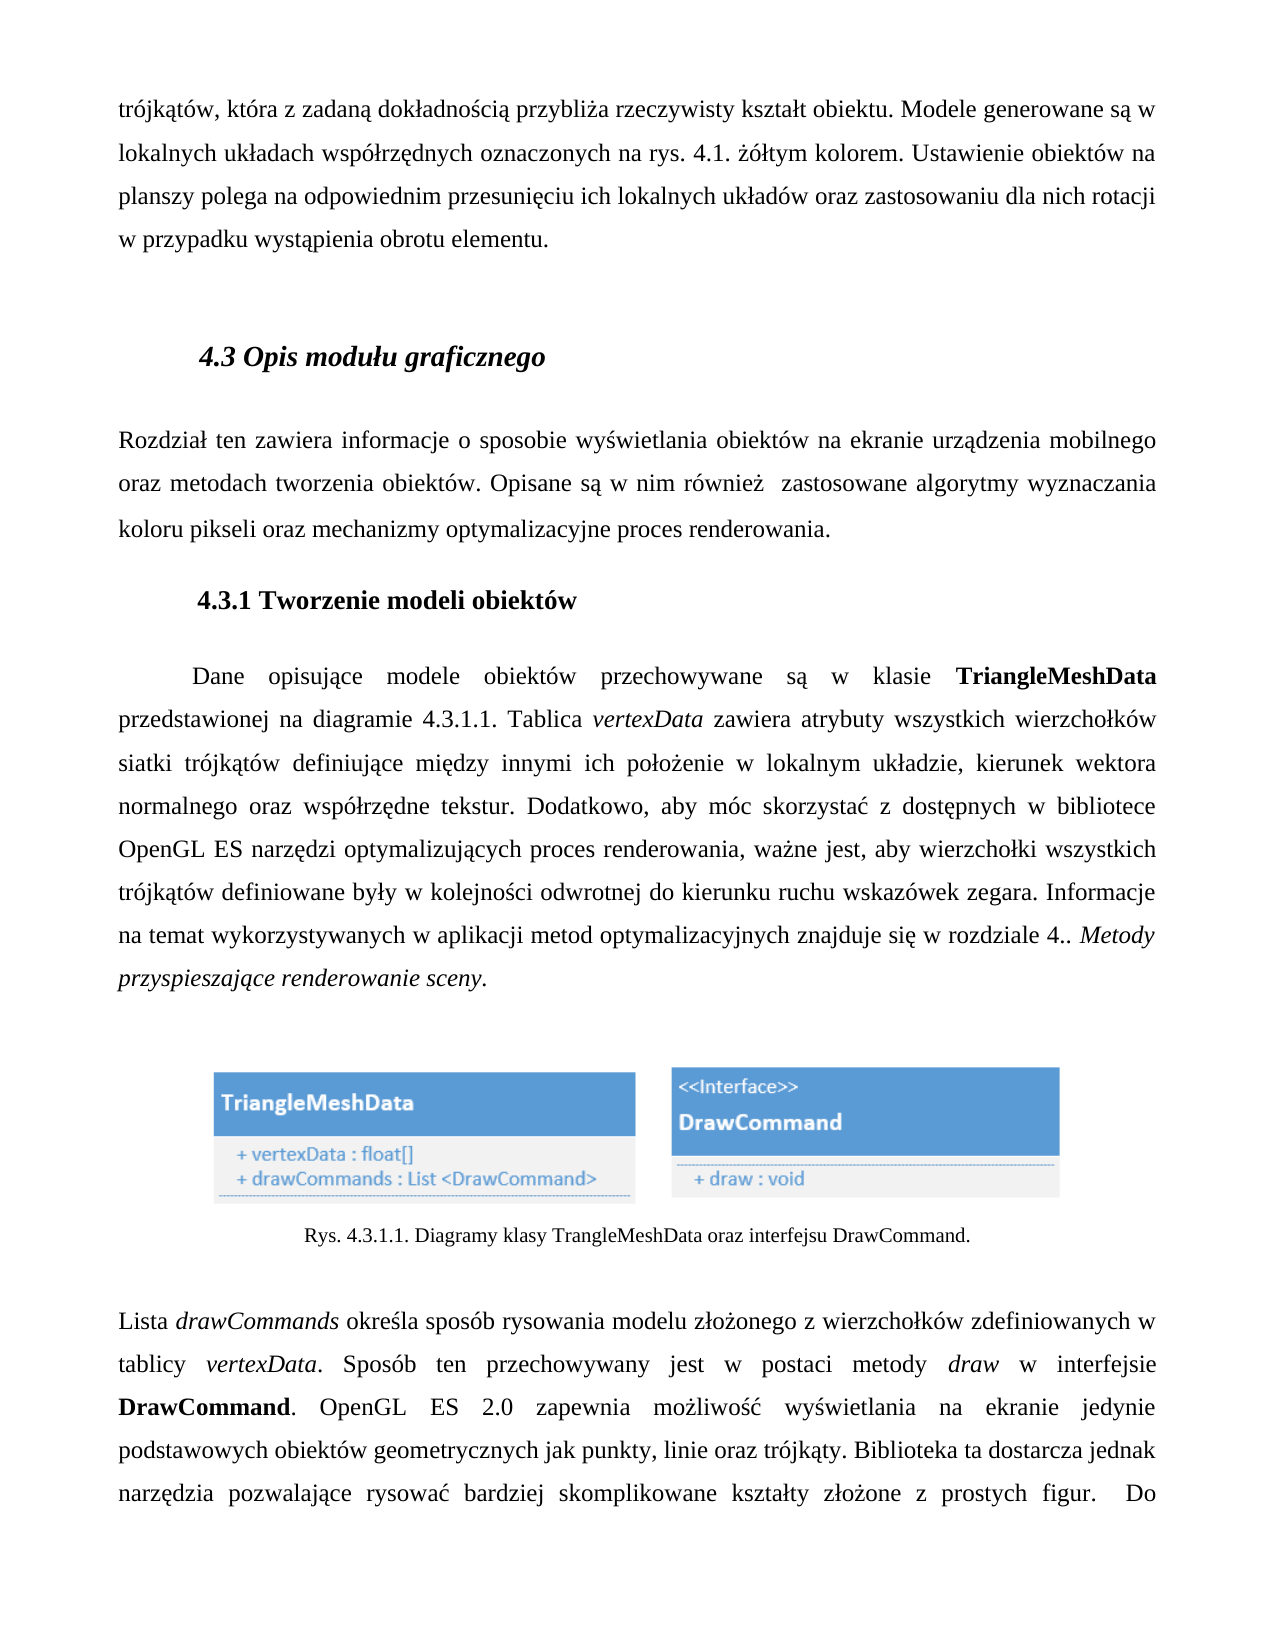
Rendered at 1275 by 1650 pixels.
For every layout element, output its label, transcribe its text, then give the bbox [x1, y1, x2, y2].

picture [204, 1065, 1071, 1210]
text Rys. 4.3.1.1. Diagramy klasy TrangleMeshData oraz interfejsu DrawCommand. [118, 1049, 1157, 1247]
text Rozdział ten zawiera informacje o sposobie wyświetlania obiektów na ekranie urządzenia mobilnego oraz metodach tworzenia obiektów. Opisane są w nim również zastosowane algorytmy wyznaczania koloru pikseli oraz mechanizmy optymalizacyjne proces renderowania. [118, 425, 1157, 544]
subtitle Tworzenie modeli obiektów [191, 584, 1157, 615]
subtitle Opis modułu graficznego [192, 339, 1157, 372]
text Dane opisujące modele obiektów przechowywane są w klasie TriangleMeshData przedstawionej na diagramie 4.3.1.1. Tablica vertexData zawiera atrybuty wszystkich wierzchołków siatki trójkątów definiujące między innymi ich położenie w lokalnym układzie, kierunek wektora normalnego oraz współrzędne tekstur. Dodatkowo, aby móc skorzystać z dostępnych w bibliotece OpenGL ES narzędzi optymalizujących proces renderowania, ważne jest, aby wierzchołki wszystkich trójkątów definiowane były w kolejności odwrotnej do kierunku ruchu wskazówek zegara. Informacje na temat wykorzystywanych w aplikacji metod optymalizacyjnych znajduje się w rozdziale 4.. Metody przyspieszające renderowanie sceny. [118, 661, 1157, 992]
text Lista drawCommands określa sposób rysowania modelu złożonego z wierzchołków zdefiniowanych w tablicy vertexData. Sposób ten przechowywany jest w postaci metody draw w interfejsie DrawCommand. OpenGL ES 2.0 zapewnia możliwość wyświetlania na ekranie jedynie podstawowych obiektów geometrycznych jak punkty, linie oraz trójkąty. Biblioteka ta dostarcza jednak narzędzia pozwalające rysować bardziej skomplikowane kształty złożone z prostych figur. Do [118, 1306, 1157, 1507]
text trójkątów, która z zadaną dokładnością przybliża rzeczywisty kształt obiektu. Modele generowane są w lokalnych układach współrzędnych oznaczonych na rys. 4.1. żółtym kolorem. Ustawienie obiektów na planszy polega na odpowiednim przesunięciu ich lokalnych układów oraz zastosowaniu dla nich rotacji w przypadku wystąpienia obrotu elementu. [118, 94, 1157, 253]
